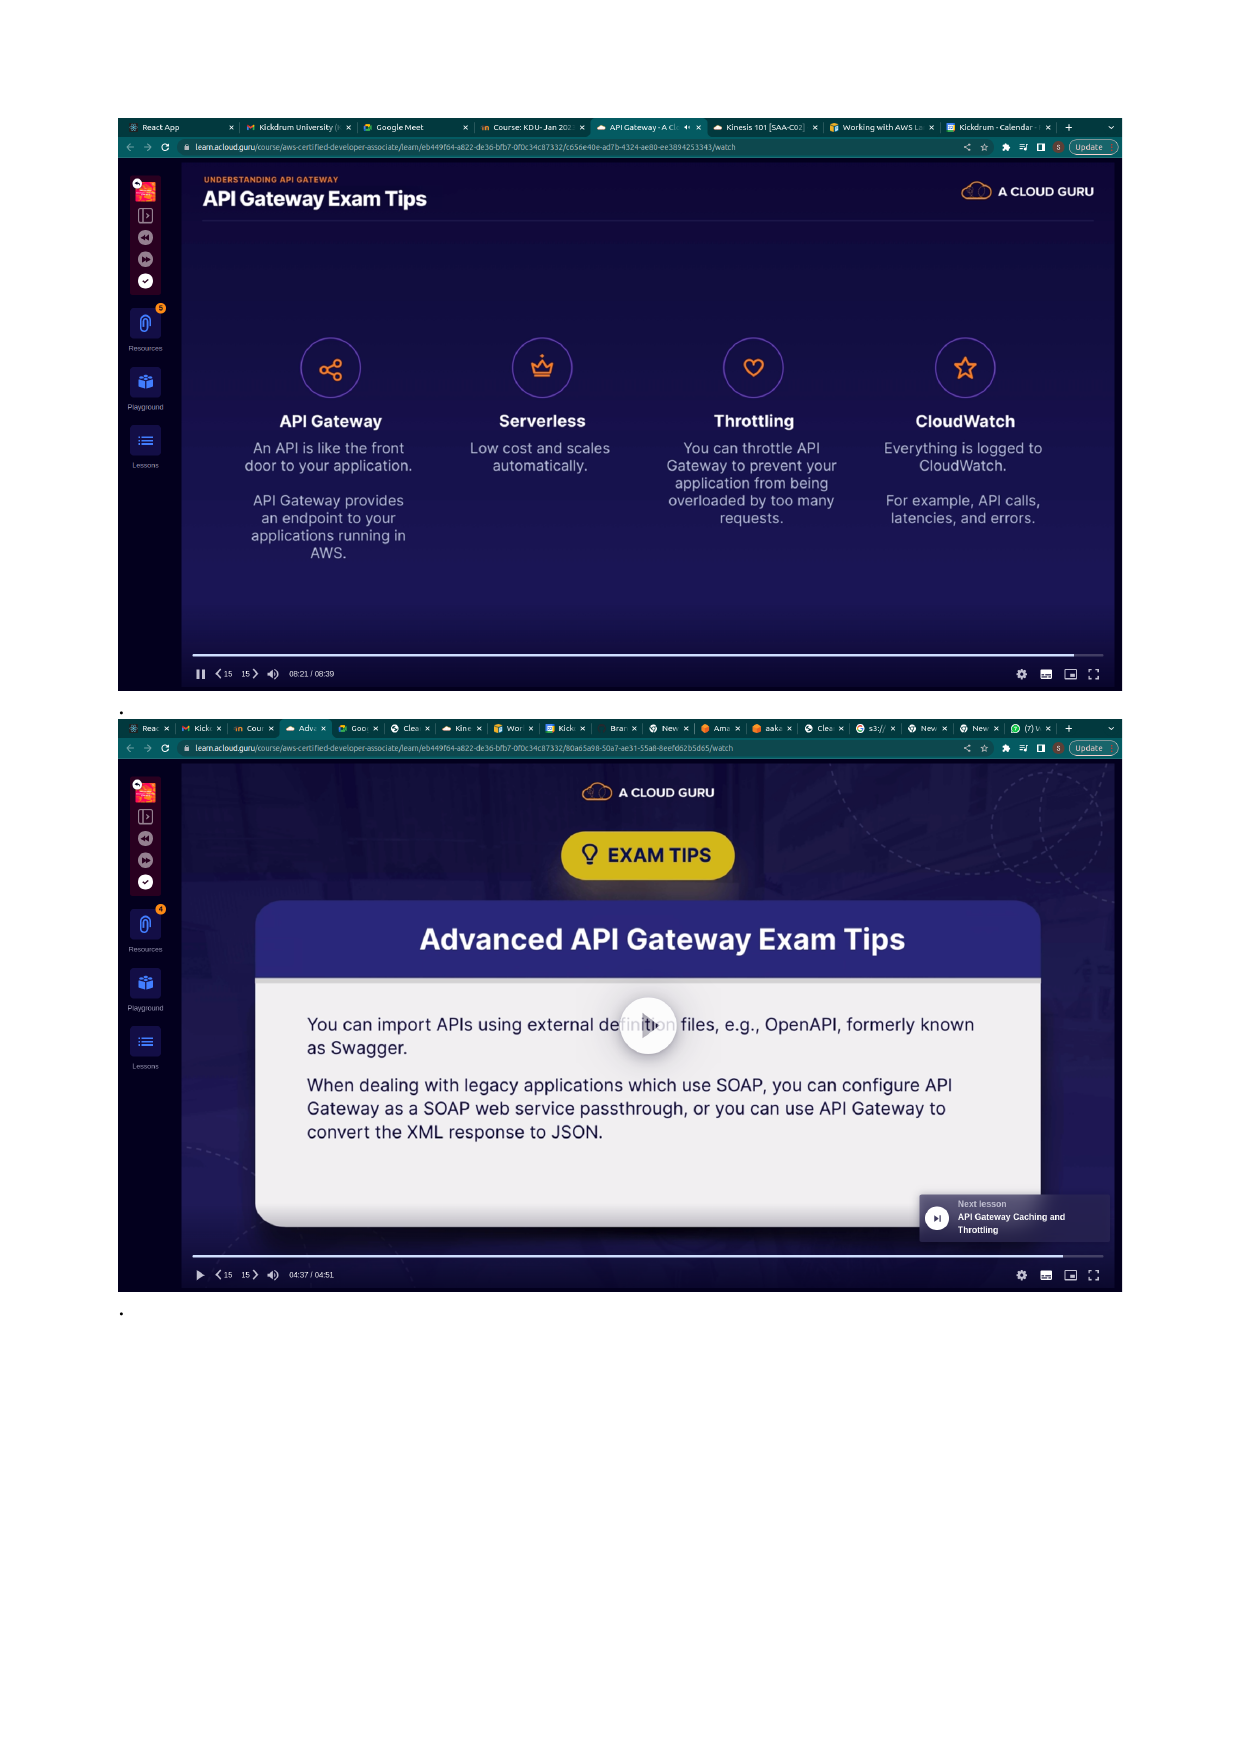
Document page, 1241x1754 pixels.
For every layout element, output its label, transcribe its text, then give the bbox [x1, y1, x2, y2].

text . [118, 1292, 1122, 1321]
picture [118, 118, 1123, 691]
picture [118, 719, 1123, 1292]
text . [118, 691, 1122, 719]
